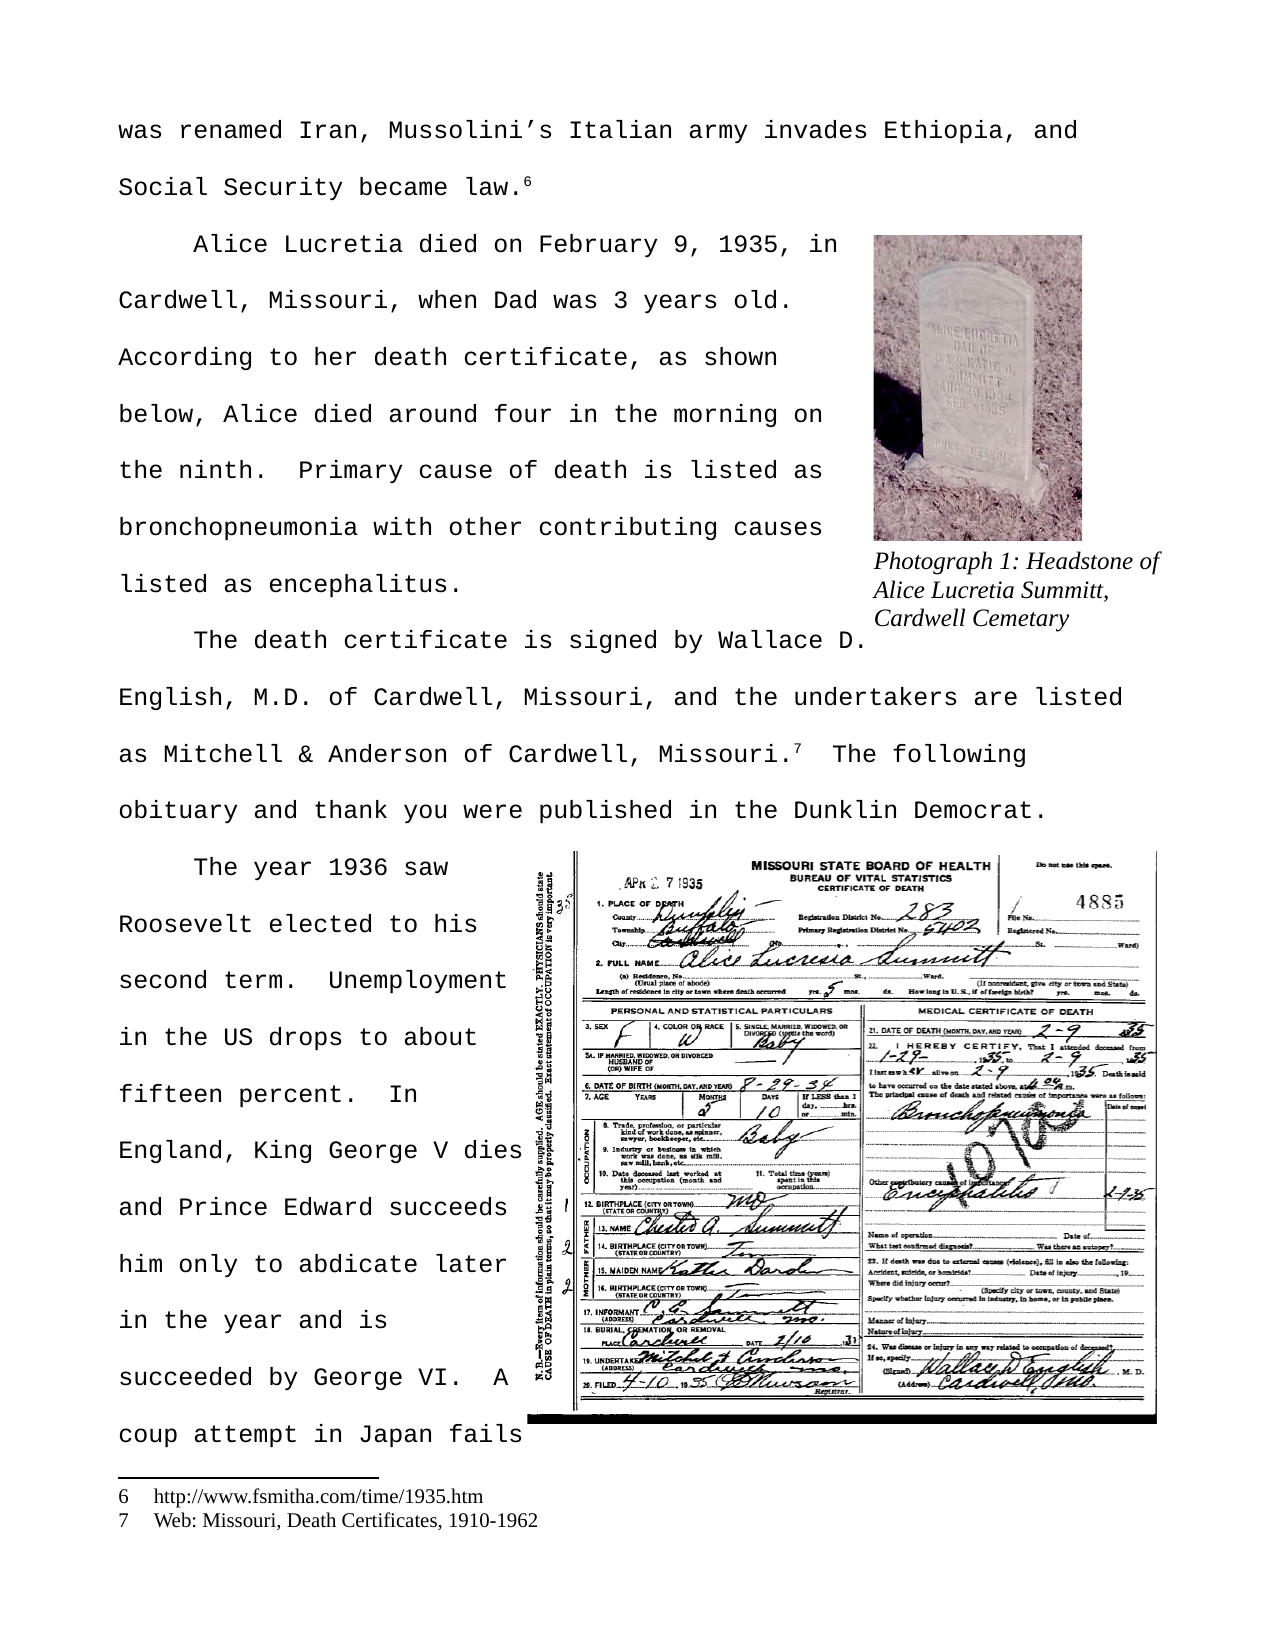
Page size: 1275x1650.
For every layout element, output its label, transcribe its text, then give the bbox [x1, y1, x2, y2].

text The year 1936 saw Roosevelt elected to his second term. Unemployment in the US drops to about fifteen percent. In England, King George V dies and Prince Edward succeeds him only to abdicate later in the year and is succeeded by George VI. A coup attempt in Japan fails [118, 855, 1157, 1450]
text [873, 632, 1185, 679]
text Web: Missouri, Death Certificates, 1910-1962 [118, 1508, 1157, 1532]
text The death certificate is signed by Wallace D. English, M.D. of Cardwell, Missouri, and the undertakers are listed as Mitchell & Anderson of Cardwell, Missouri. The following obituary and thank you were published in the Dunklin Democrat. [118, 628, 1157, 826]
text Photograph 1: Headstone of Alice Lucretia Summitt, Cardwell Cemetary [873, 235, 1185, 632]
text Alice Lucretia died on February 9, 1935, in Cardwell, Missouri, when Dad was 3 years old. According to her death certificate, as shown below, Alice died around four in the morning on the ninth. Primary cause of death is listed as bronchopneumonia with other contributing causes listed as encephalitus. [118, 222, 1185, 600]
picture [527, 851, 1157, 1424]
picture [873, 235, 1083, 541]
text was renamed Iran, Mussolini’s Italian army invades Ethiopia, and Social Security became law. [118, 118, 1157, 203]
text http://www.fsmitha.com/time/1935.htm [118, 1484, 1157, 1508]
